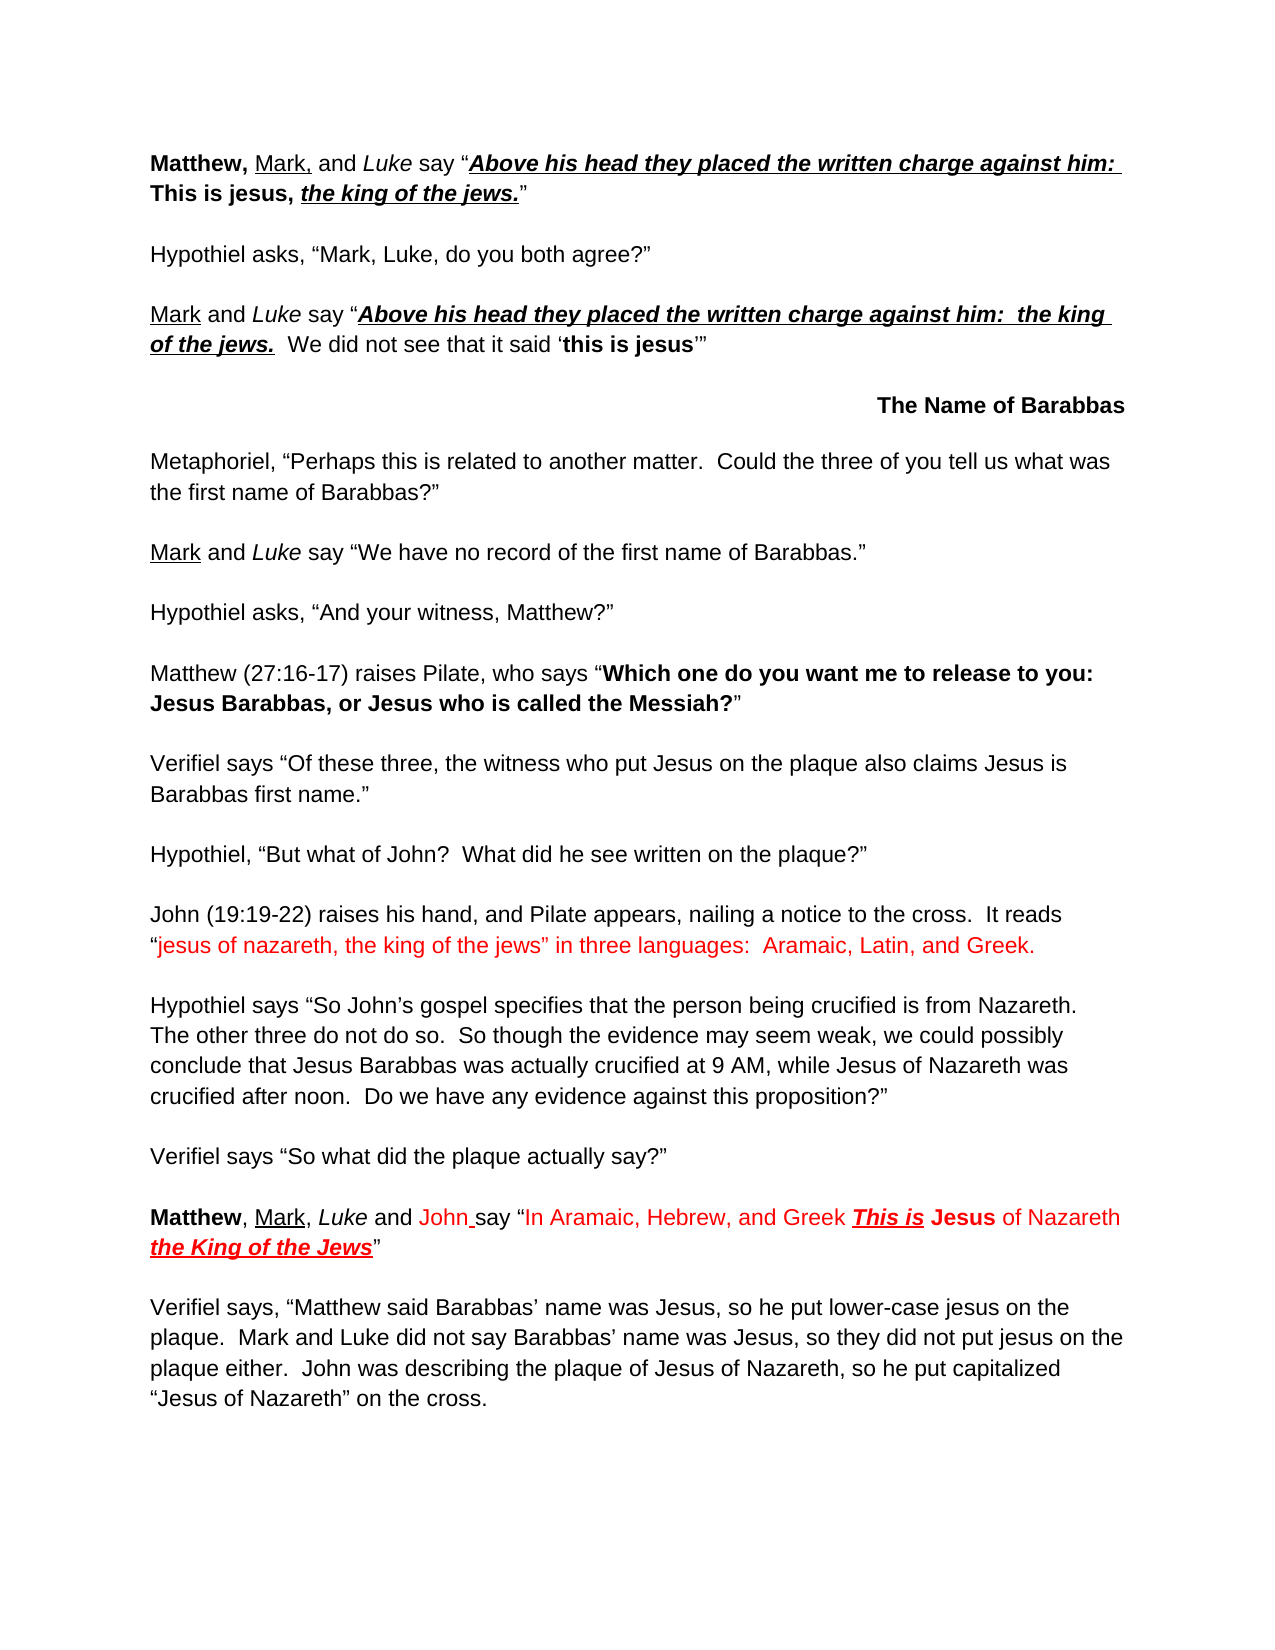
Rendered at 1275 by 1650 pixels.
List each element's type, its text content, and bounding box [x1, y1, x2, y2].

text Hypothiel asks, “And your witness, Matthew?” [150, 599, 1125, 626]
text Hypothiel says “So John’s gospel specifies that the person being crucified is from Nazareth. The other three do not do so. So though the evidence may seem weak, we could possibly conclude that Jesus Barabbas was actually crucified at 9 AM, while Jesus of Nazareth was crucified after noon. Do we have any evidence against this proposition?” [150, 992, 1125, 1109]
subtitle The Name of Barabbas [150, 392, 1125, 418]
text Verifiel says, “Matthew said Barabbas’ name was Jesus, so he put lower-case jesus on the plaque. Mark and Luke did not say Barabbas’ name was Jesus, so they did not put jesus on the plaque either. John was describing the plaque of Jesus of Nazareth, so he put capitalized “Jesus of Nazareth” on the cross. [150, 1294, 1125, 1411]
text Matthew (27:16-17) raises Pilate, who says “Which one do you want me to release to you: Jesus Barabbas, or Jesus who is called the Messiah?” [150, 660, 1125, 716]
text Verifiel says “So what did the plaque actually say?” [150, 1143, 1125, 1169]
text John (19:19-22) raises his hand, and Pilate appears, nailing a notice to the cross. It reads “jesus of nazareth, the king of the jews” in three languages: Aramaic, Latin, and Greek. [150, 901, 1125, 958]
text Matthew, Mark, Luke and John say “In Aramaic, Hebrew, and Greek This is Jesus of Nazareth the King of the Jews” [150, 1203, 1125, 1260]
text Matthew, Mark, and Luke say “Above his head they placed the written charge against him: This is jesus, the king of the jews.” [150, 150, 1125, 207]
text Mark and Luke say “Above his head they placed the written charge against him: the king of the jews. We did not see that it said ‘this is jesus’” [150, 301, 1125, 358]
text Metaphoriel, “Perhaps this is related to another matter. Could the three of you tell us what was the first name of Barabbas?” [150, 448, 1125, 505]
text Mark and Luke say “We have no record of the first name of Barabbas.” [150, 539, 1125, 565]
text Hypothiel asks, “Mark, Luke, do you both agree?” [150, 241, 1125, 267]
text Hypothiel, “But what of John? What did he see written on the plaque?” [150, 841, 1125, 867]
text Verifiel says “Of these three, the witness who put Jesus on the plaque also claims Jesus is Barabbas first name.” [150, 750, 1125, 807]
